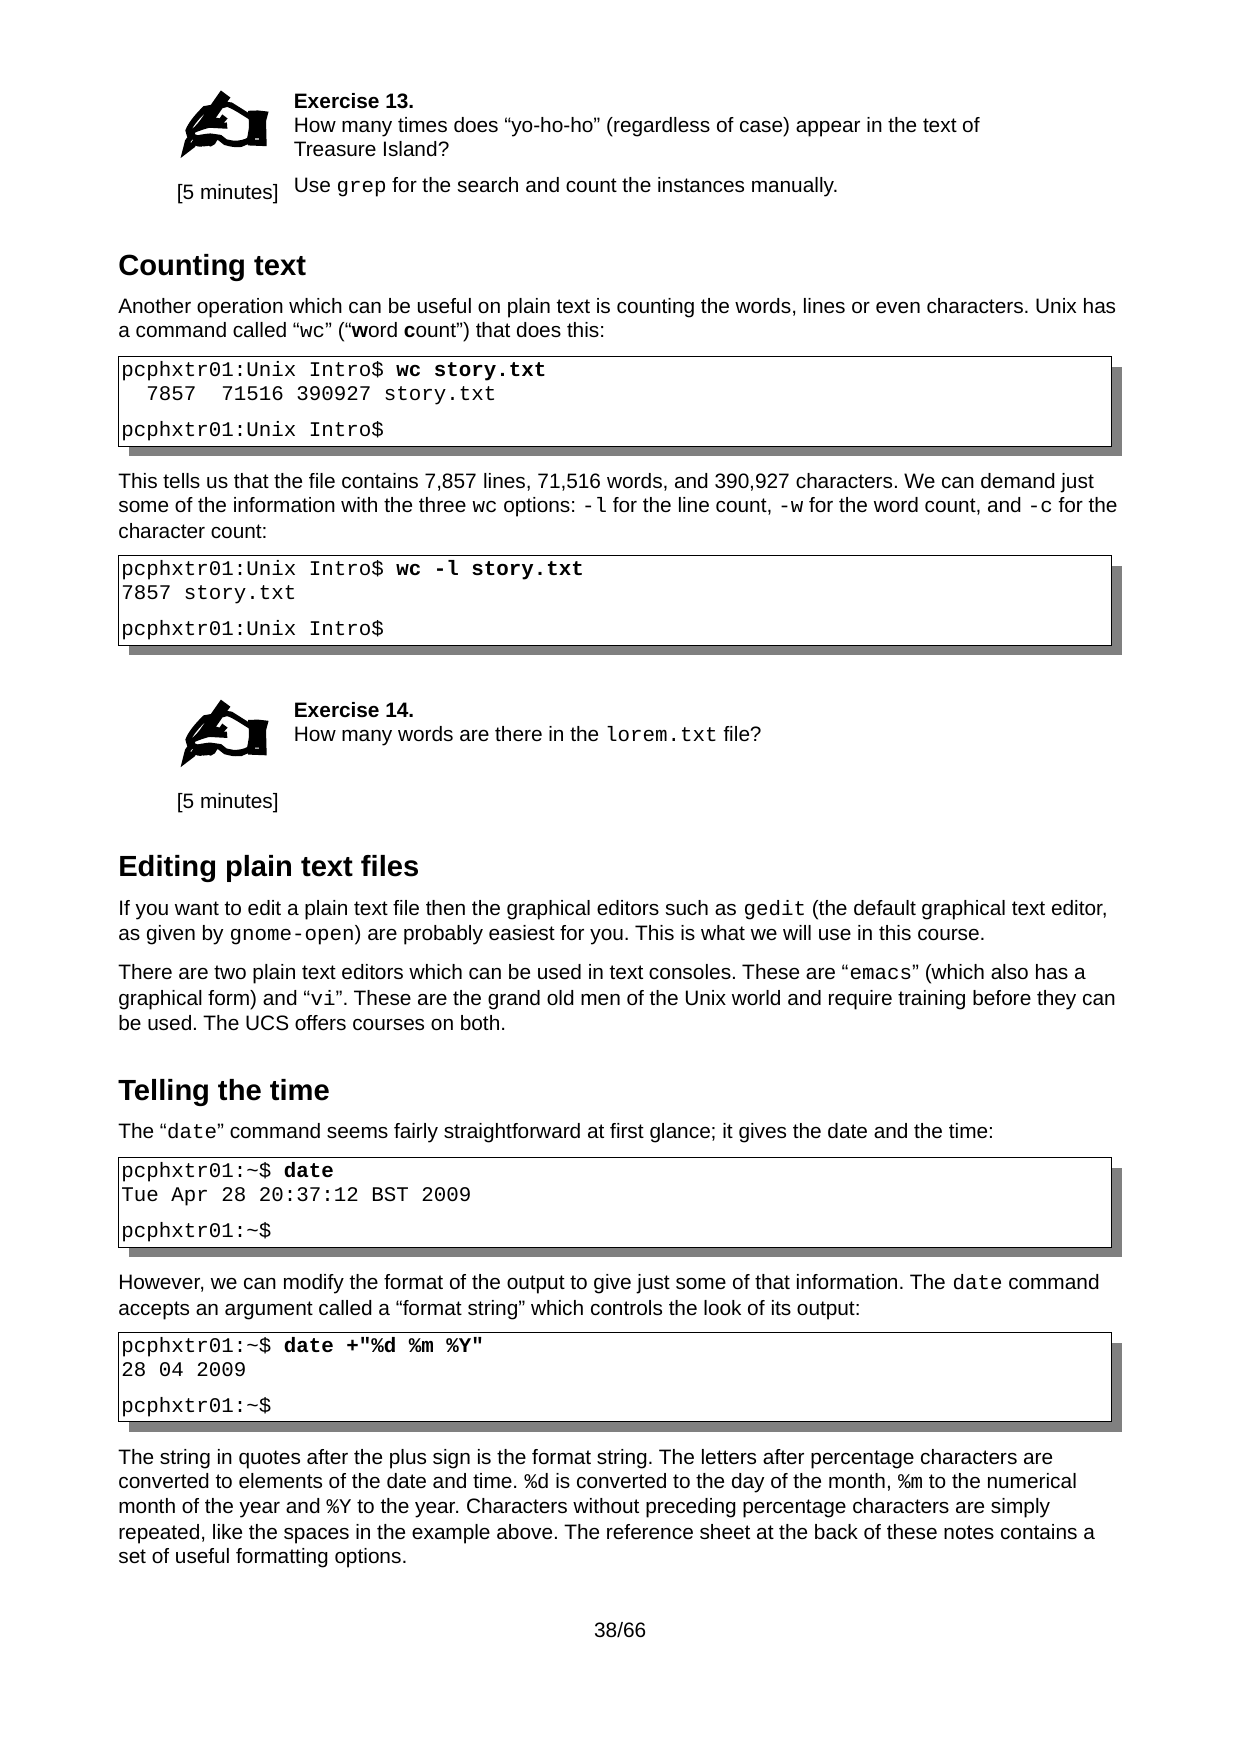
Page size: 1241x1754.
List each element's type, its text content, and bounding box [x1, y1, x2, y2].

text The “date” command seems fairly straightforward at first glance; it gives the date and the time: [118, 1119, 1122, 1144]
table_header  [5 minutes] [177, 89, 294, 211]
text pcphxtr01:~$ [119, 1217, 1111, 1247]
text pcphxtr01:Unix Intro$ wc story.txt 7857 71516 390927 story.txt [119, 357, 1111, 407]
text Another operation which can be useful on plain text is counting the words, lines or even characters. Unix has a command called “wc” (“word count”) that does this: [118, 294, 1122, 344]
subtitle Counting text [118, 248, 1122, 282]
subtitle Editing plain text files [118, 849, 1122, 883]
table_header  [5 minutes] [177, 698, 294, 813]
table_header How many times does “yo-ho-ho” (regardless of case) appear in the text of Treasure Island? Use grep for the search and count the instances manually. [294, 89, 1048, 211]
text If you want to edit a plain text file then the graphical editors such as gedit (the default graphical text editor, as given by gnome-open) are probably easiest for you. This is what we will use in this course. [118, 895, 1122, 947]
text There are two plain text editors which can be used in text consoles. These are “emacs” (which also has a graphical form) and “vi”. These are the grand old men of the Unix world and require training before they can be used. The UCS offers courses on both. [118, 959, 1122, 1035]
text pcphxtr01:~$ date +"%d %m %Y" 28 04 2009 [119, 1333, 1111, 1382]
text pcphxtr01:Unix Intro$ [119, 416, 1111, 446]
text This tells us that the file contains 7,857 lines, 71,516 words, and 390,927 characters. We can demand just some of the information with the three wc options: ‑l for the line count, ‑w for the word count, and ‑c for the character count: [118, 469, 1122, 543]
text pcphxtr01:Unix Intro$ [119, 615, 1111, 645]
text The string in quotes after the plus sign is the format string. The letters after percentage characters are converted to elements of the date and time. %d is converted to the day of the month, %m to the numerical month of the year and %Y to the year. Characters without preceding percentage characters are simply repeated, like the spaces in the example above. The reference sheet at the back of these notes contains a set of useful formatting options. [118, 1444, 1122, 1568]
text pcphxtr01:~$ date Tue Apr 28 20:37:12 BST 2009 [119, 1158, 1111, 1207]
text pcphxtr01:~$ [119, 1392, 1111, 1421]
table_header How many words are there in the lorem.txt file? [294, 698, 1048, 813]
text However, we can modify the format of the output to give just some of that information. The date command accepts an argument called a “format string” which controls the look of its output: [118, 1270, 1122, 1319]
text pcphxtr01:Unix Intro$ wc -l story.txt 7857 story.txt [119, 556, 1111, 606]
subtitle Telling the time [118, 1073, 1122, 1106]
